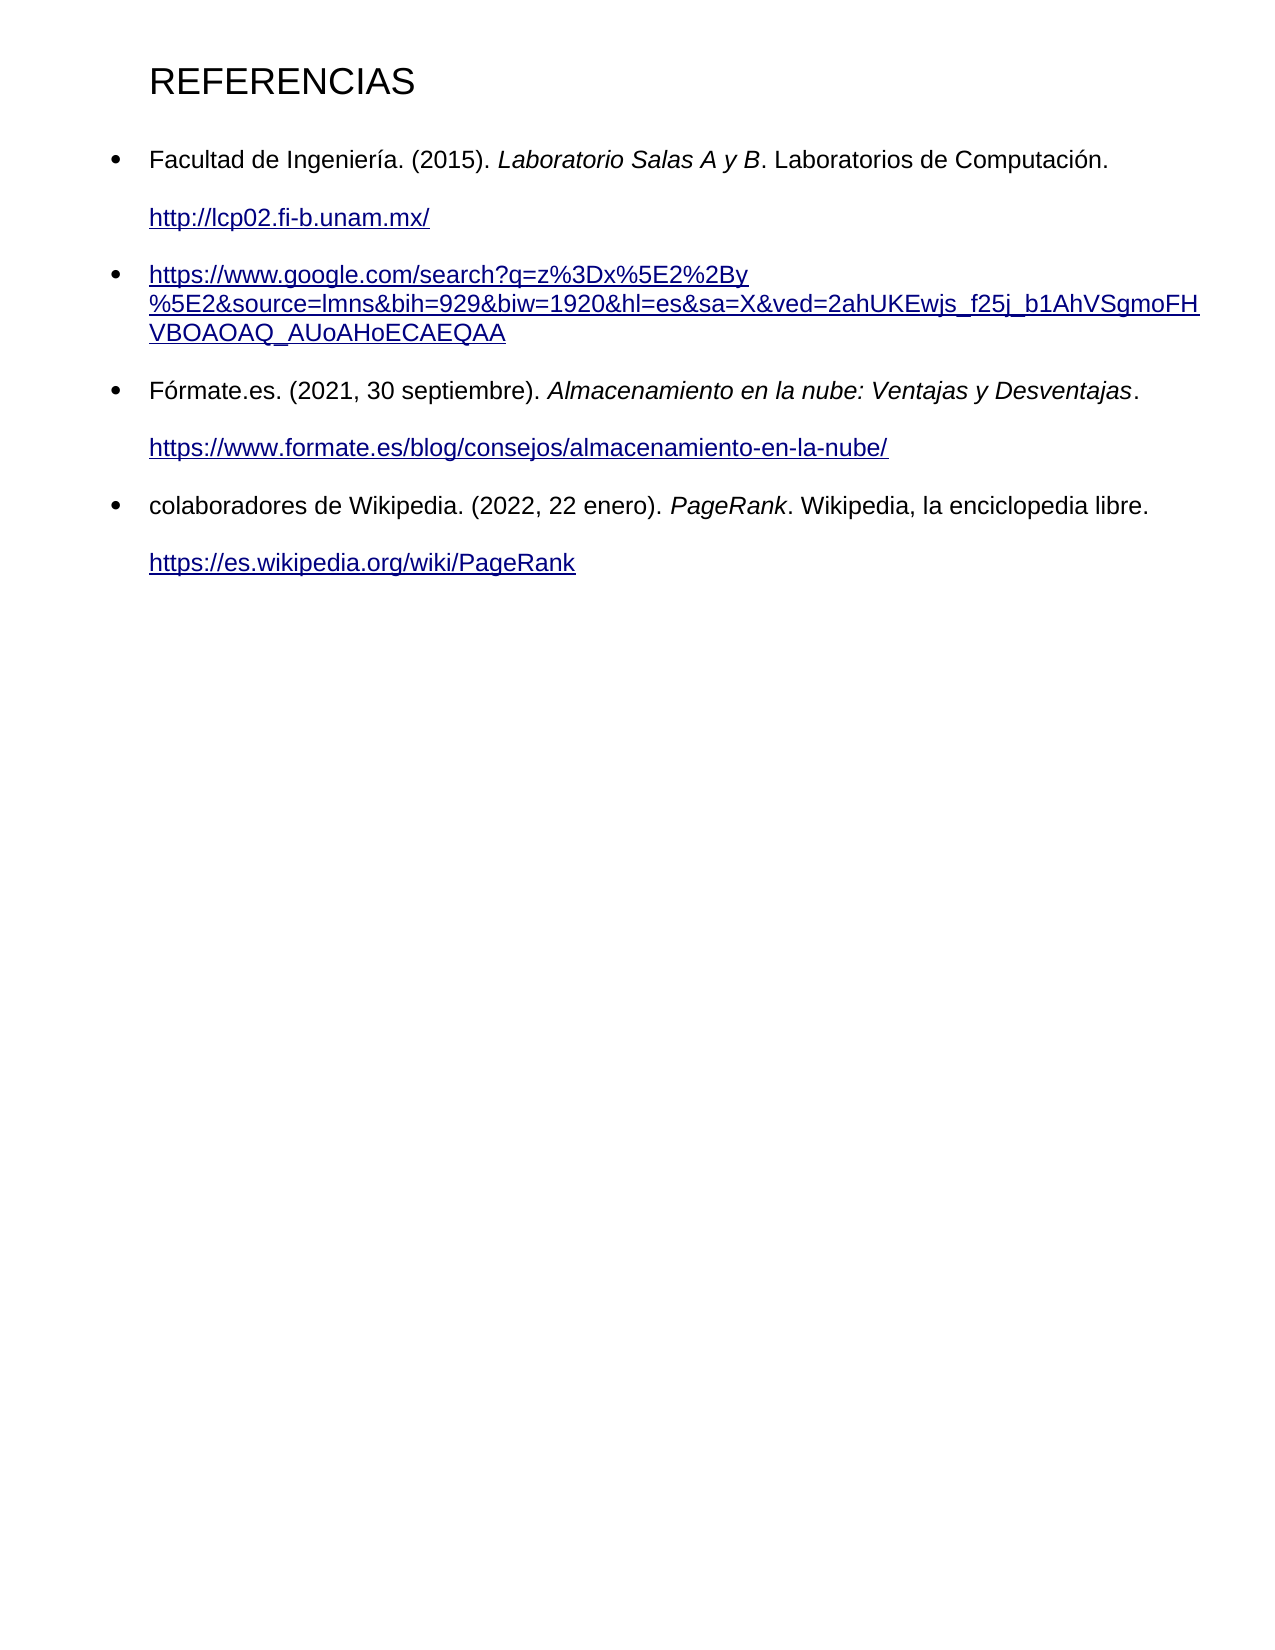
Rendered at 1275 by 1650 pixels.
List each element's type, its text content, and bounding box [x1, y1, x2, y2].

list https://www.google.com/search?q=z%3Dx%5E2%2By%5E2&source=lmns&bih=929&biw=1920&hl=es&sa=X&ved=2ahUKEwjs_f25j_b1AhVSgmoFHVBOAOAQ_AUoAHoECAEQAA [111, 261, 1211, 347]
list REFERENCIAS [149, 59, 1211, 102]
list colaboradores de Wikipedia. (2022, 22 enero). PageRank. Wikipedia, la enciclopedia libre. https://es.wikipedia.org/wiki/PageRank [111, 491, 1211, 577]
list Fórmate.es. (2021, 30 septiembre). Almacenamiento en la nube: Ventajas y Desventajas. https://www.formate.es/blog/consejos/almacenamiento-en-la-nube/ [111, 376, 1211, 462]
list Facultad de Ingeniería. (2015). Laboratorio Salas A y B. Laboratorios de Computación. http://lcp02.fi-b.unam.mx/ [111, 145, 1211, 232]
